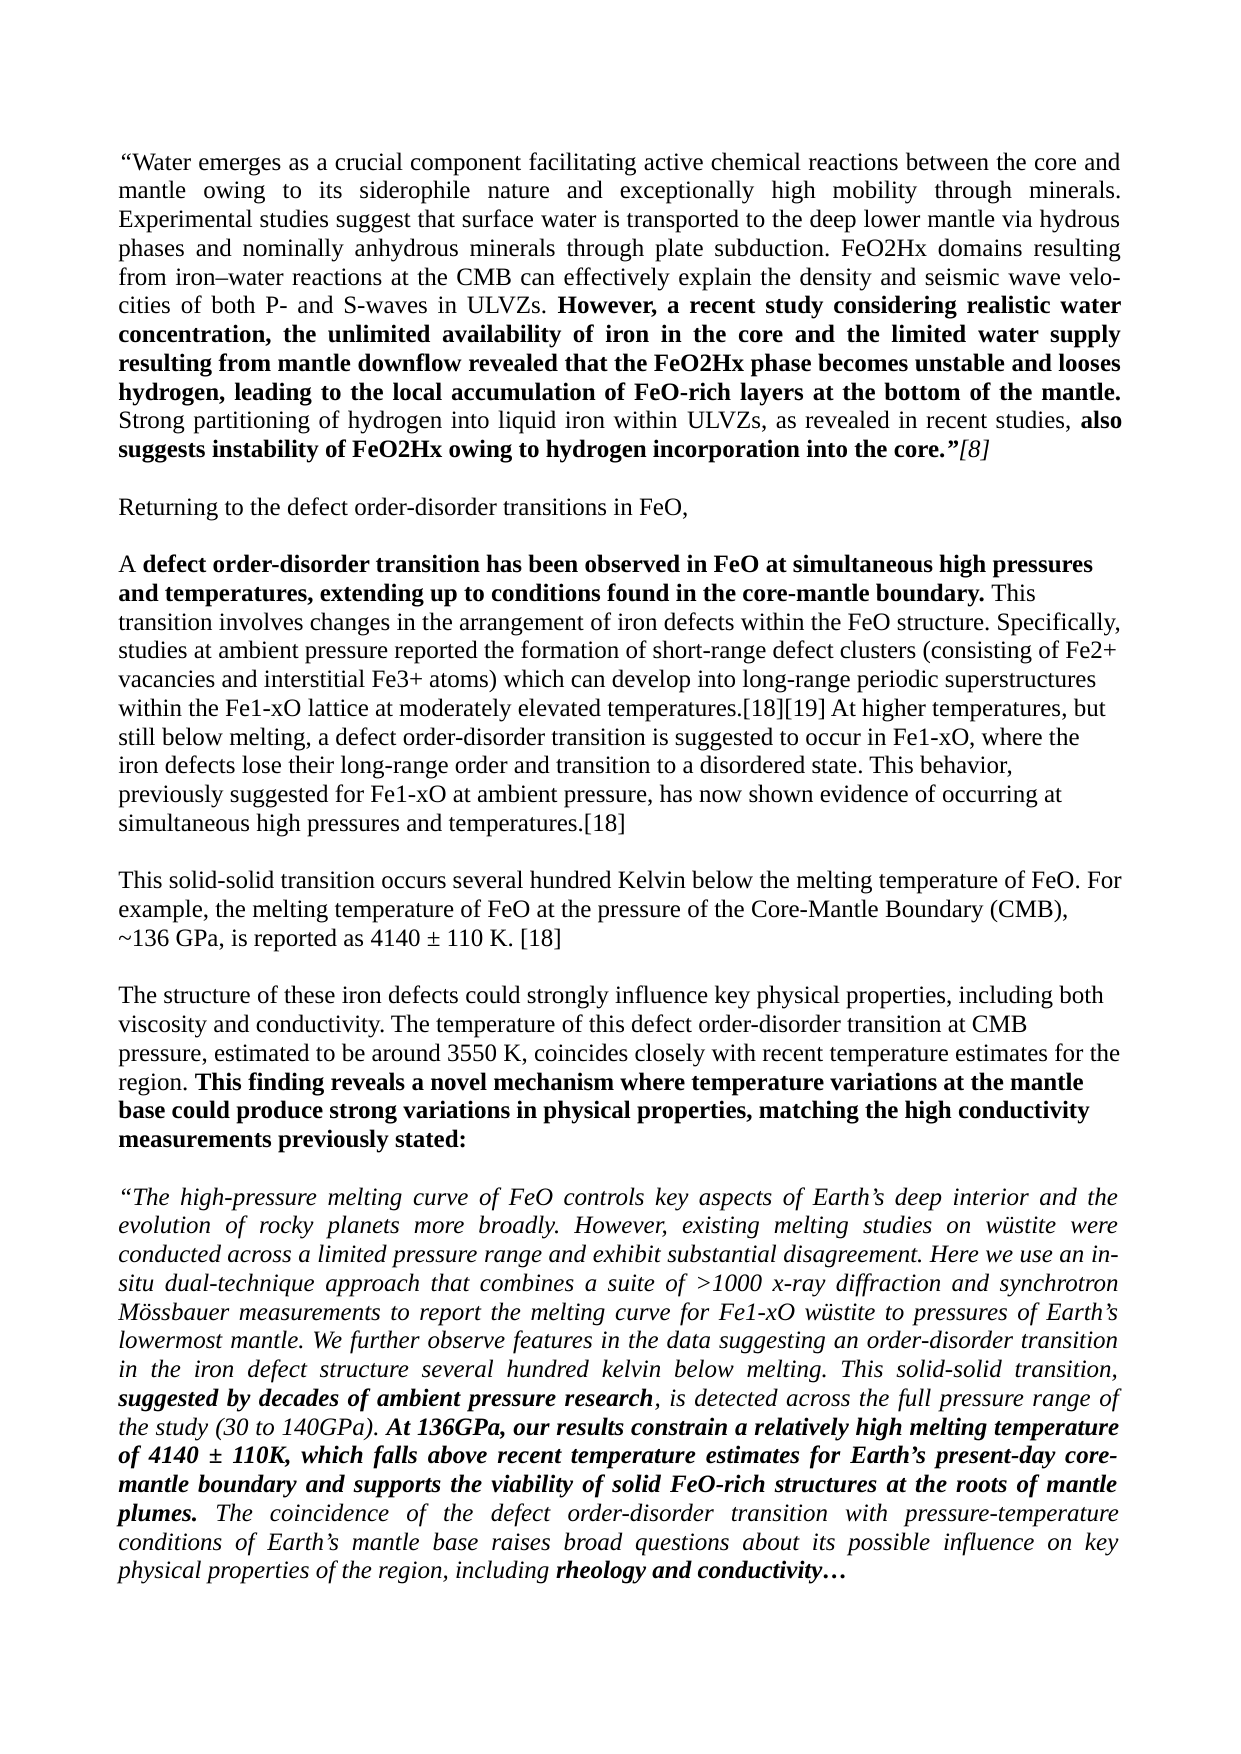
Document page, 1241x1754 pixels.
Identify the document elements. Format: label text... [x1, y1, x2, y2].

text The structure of these iron defects could strongly influence key physical properties, including both viscosity and conductivity. The temperature of this defect order-disorder transition at CMB pressure, estimated to be around 3550 K, coincides closely with recent temperature estimates for the region. This finding reveals a novel mechanism where temperature variations at the mantle base could produce strong variations in physical properties, matching the high conductivity measurements previously stated: [118, 981, 1122, 1153]
text Returning to the defect order-disorder transitions in FeO, [118, 492, 1122, 521]
text “Water emerges as a crucial component facilitating active chemical reactions between the core and mantle owing to its siderophile nature and exceptionally high mobility through minerals. Experimental studies suggest that surface water is transported to the deep lower mantle via hydrous phases and nominally anhydrous minerals through plate subduction. FeO2Hx domains resulting from iron–water reactions at the CMB can effectively explain the density and seismic wave velo-cities of both P- and S-waves in ULVZs. However, a recent study considering realistic water concentration, the unlimited availability of iron in the core and the limited water supply resulting from mantle downflow revealed that the FeO2Hx phase becomes unstable and looses hydrogen, leading to the local accumulation of FeO-rich layers at the bottom of the mantle. Strong partitioning of hydrogen into liquid iron within ULVZs, as revealed in recent studies, also suggests instability of FeO2Hx owing to hydrogen incorporation into the core.”[8] [118, 147, 1122, 463]
text A defect order-disorder transition has been observed in FeO at simultaneous high pressures and temperatures, extending up to conditions found in the core-mantle boundary. This transition involves changes in the arrangement of iron defects within the FeO structure. Specifically, studies at ambient pressure reported the formation of short-range defect clusters (consisting of Fe2+ vacancies and interstitial Fe3+ atoms) which can develop into long-range periodic superstructures within the Fe1-xO lattice at moderately elevated temperatures.[18][19] At higher temperatures, but still below melting, a defect order-disorder transition is suggested to occur in Fe1-xO, where the iron defects lose their long-range order and transition to a disordered state. This behavior, previously suggested for Fe1-xO at ambient pressure, has now shown evidence of occurring at simultaneous high pressures and temperatures.[18] [118, 549, 1122, 837]
text “The high-pressure melting curve of FeO controls key aspects of Earth’s deep interior and the evolution of rocky planets more broadly. However, existing melting studies on wüstite were conducted across a limited pressure range and exhibit substantial disagreement. Here we use an in-situ dual-technique approach that combines a suite of >1000 x-ray diffraction and synchrotron Mössbauer measurements to report the melting curve for Fe1-xO wüstite to pressures of Earth’s lowermost mantle. We further observe features in the data suggesting an order-disorder transition in the iron defect structure several hundred kelvin below melting. This solid-solid transition, suggested by decades of ambient pressure research, is detected across the full pressure range of the study (30 to 140GPa). At 136GPa, our results constrain a relatively high melting temperature of 4140 ± 110K, which falls above recent temperature estimates for Earth’s present-day core-mantle boundary and supports the viability of solid FeO-rich structures at the roots of mantle plumes. The coincidence of the defect order-disorder transition with pressure-temperature conditions of Earth’s mantle base raises broad questions about its possible influence on key physical properties of the region, including rheology and conductivity… [118, 1182, 1122, 1584]
text This solid-solid transition occurs several hundred Kelvin below the melting temperature of FeO. For example, the melting temperature of FeO at the pressure of the Core-Mantle Boundary (CMB), ~136 GPa, is reported as 4140 ± 110 K. [18] [118, 866, 1122, 952]
